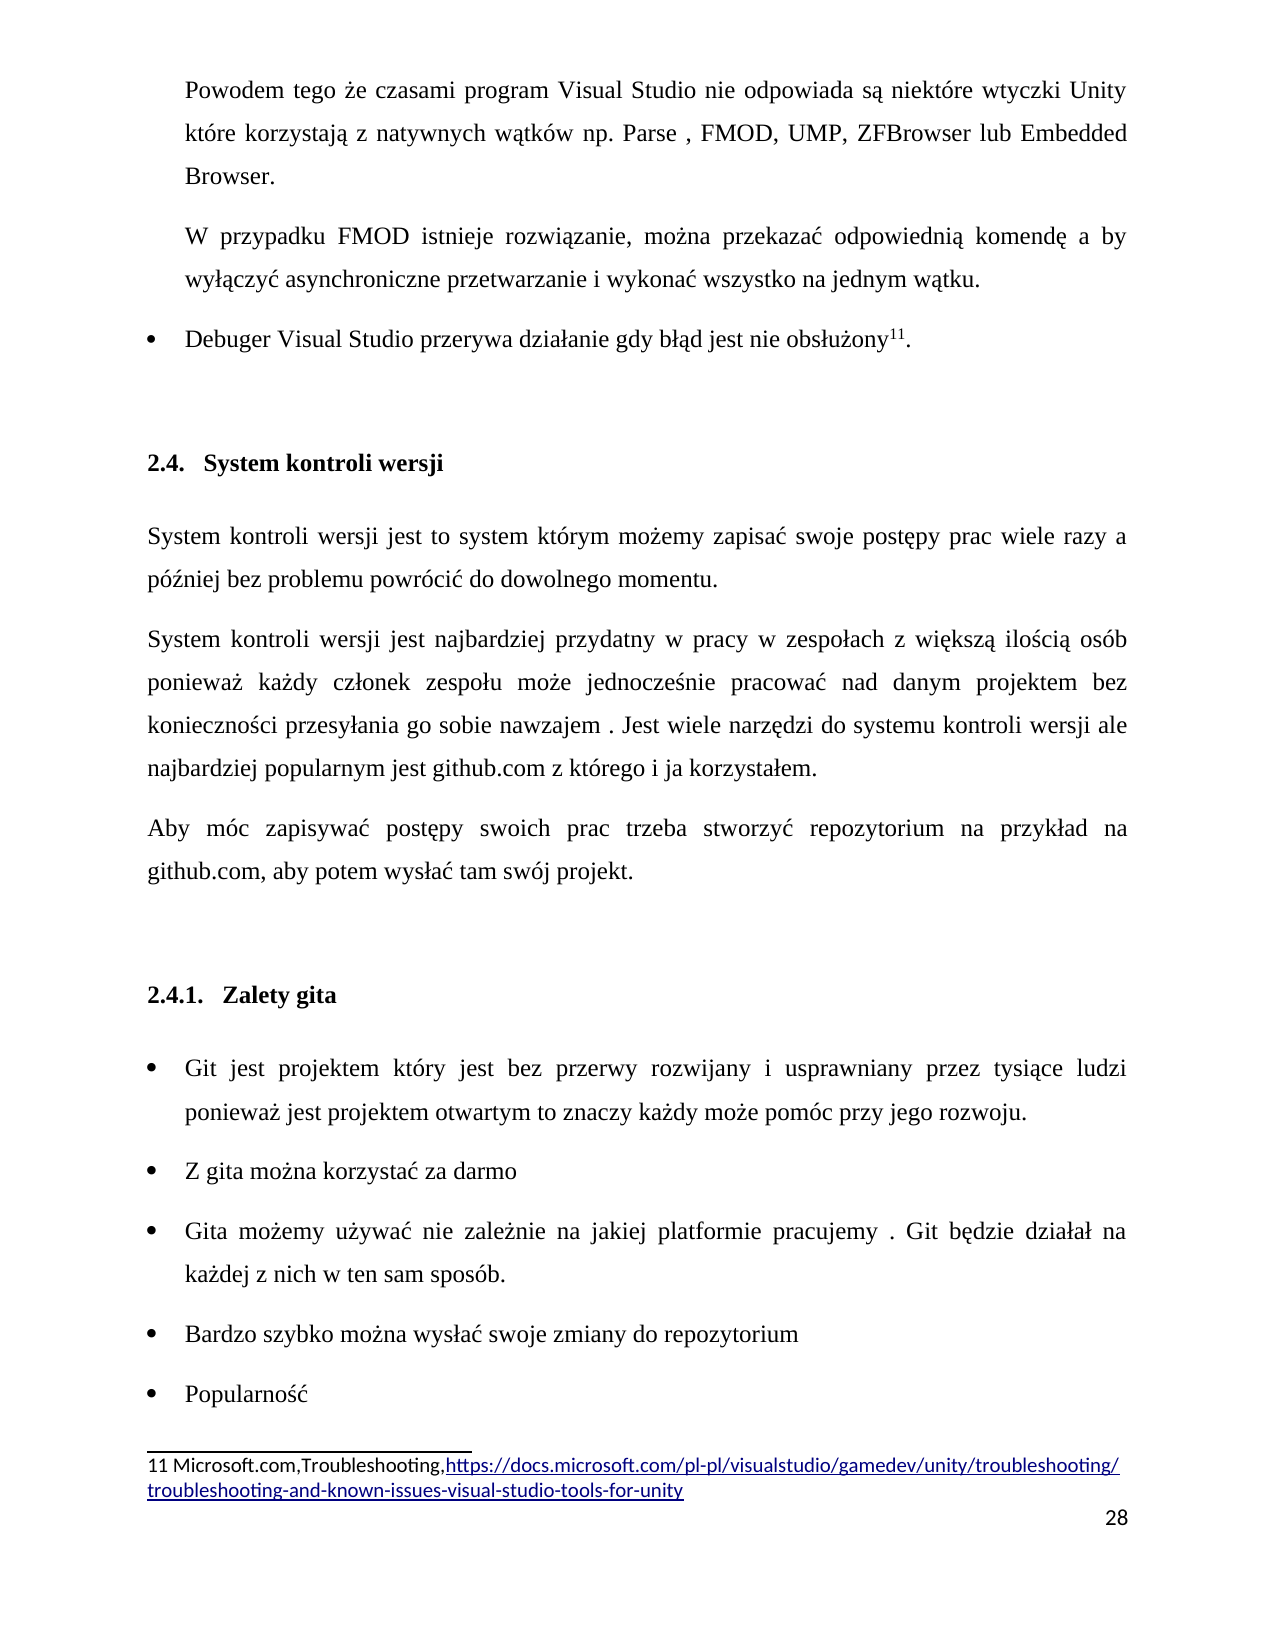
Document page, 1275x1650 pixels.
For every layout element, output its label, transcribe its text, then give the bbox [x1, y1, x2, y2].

list Debuger Visual Studio przerywa działanie gdy błąd jest nie obsłużony. [147, 324, 1128, 353]
list System kontroli wersji [147, 448, 1128, 476]
text Powodem tego że czasami program Visual Studio nie odpowiada są niektóre wtyczki Unity które korzystają z natywnych wątków np. Parse , FMOD, UMP, ZFBrowser lub Embedded Browser. [184, 75, 1128, 190]
text Aby móc zapisywać postępy swoich prac trzeba stworzyć repozytorium na przykład na github.com, aby potem wysłać tam swój projekt. [147, 813, 1128, 885]
text System kontroli wersji jest to system którym możemy zapisać swoje postępy prac wiele razy a później bez problemu powrócić do dowolnego momentu. [147, 521, 1128, 593]
list Z gita można korzystać za darmo [147, 1156, 1128, 1185]
list Microsoft.com,Troubleshooting,https://docs.microsoft.com/pl-pl/visualstudio/gamedev/unity/troubleshooting/troubleshooting-and-known-issues-visual-studio-tools-for-unity [147, 1452, 1128, 1503]
list Popularność [147, 1379, 1128, 1408]
list Bardzo szybko można wysłać swoje zmiany do repozytorium [147, 1319, 1128, 1348]
text W przypadku FMOD istnieje rozwiązanie, można przekazać odpowiednią komendę a by wyłączyć asynchroniczne przetwarzanie i wykonać wszystko na jednym wątku. [184, 221, 1128, 293]
list Zalety gita [147, 980, 1128, 1009]
list Git jest projektem który jest bez przerwy rozwijany i usprawniany przez tysiące ludzi ponieważ jest projektem otwartym to znaczy każdy może pomóc przy jego rozwoju. [147, 1053, 1128, 1125]
text System kontroli wersji jest najbardziej przydatny w pracy w zespołach z większą ilością osób ponieważ każdy członek zespołu może jednocześnie pracować nad danym projektem bez konieczności przesyłania go sobie nawzajem . Jest wiele narzędzi do systemu kontroli wersji ale najbardziej popularnym jest github.com z którego i ja korzystałem. [147, 624, 1128, 782]
list Gita możemy używać nie zależnie na jakiej platformie pracujemy . Git będzie działał na każdej z nich w ten sam sposób. [147, 1216, 1128, 1288]
